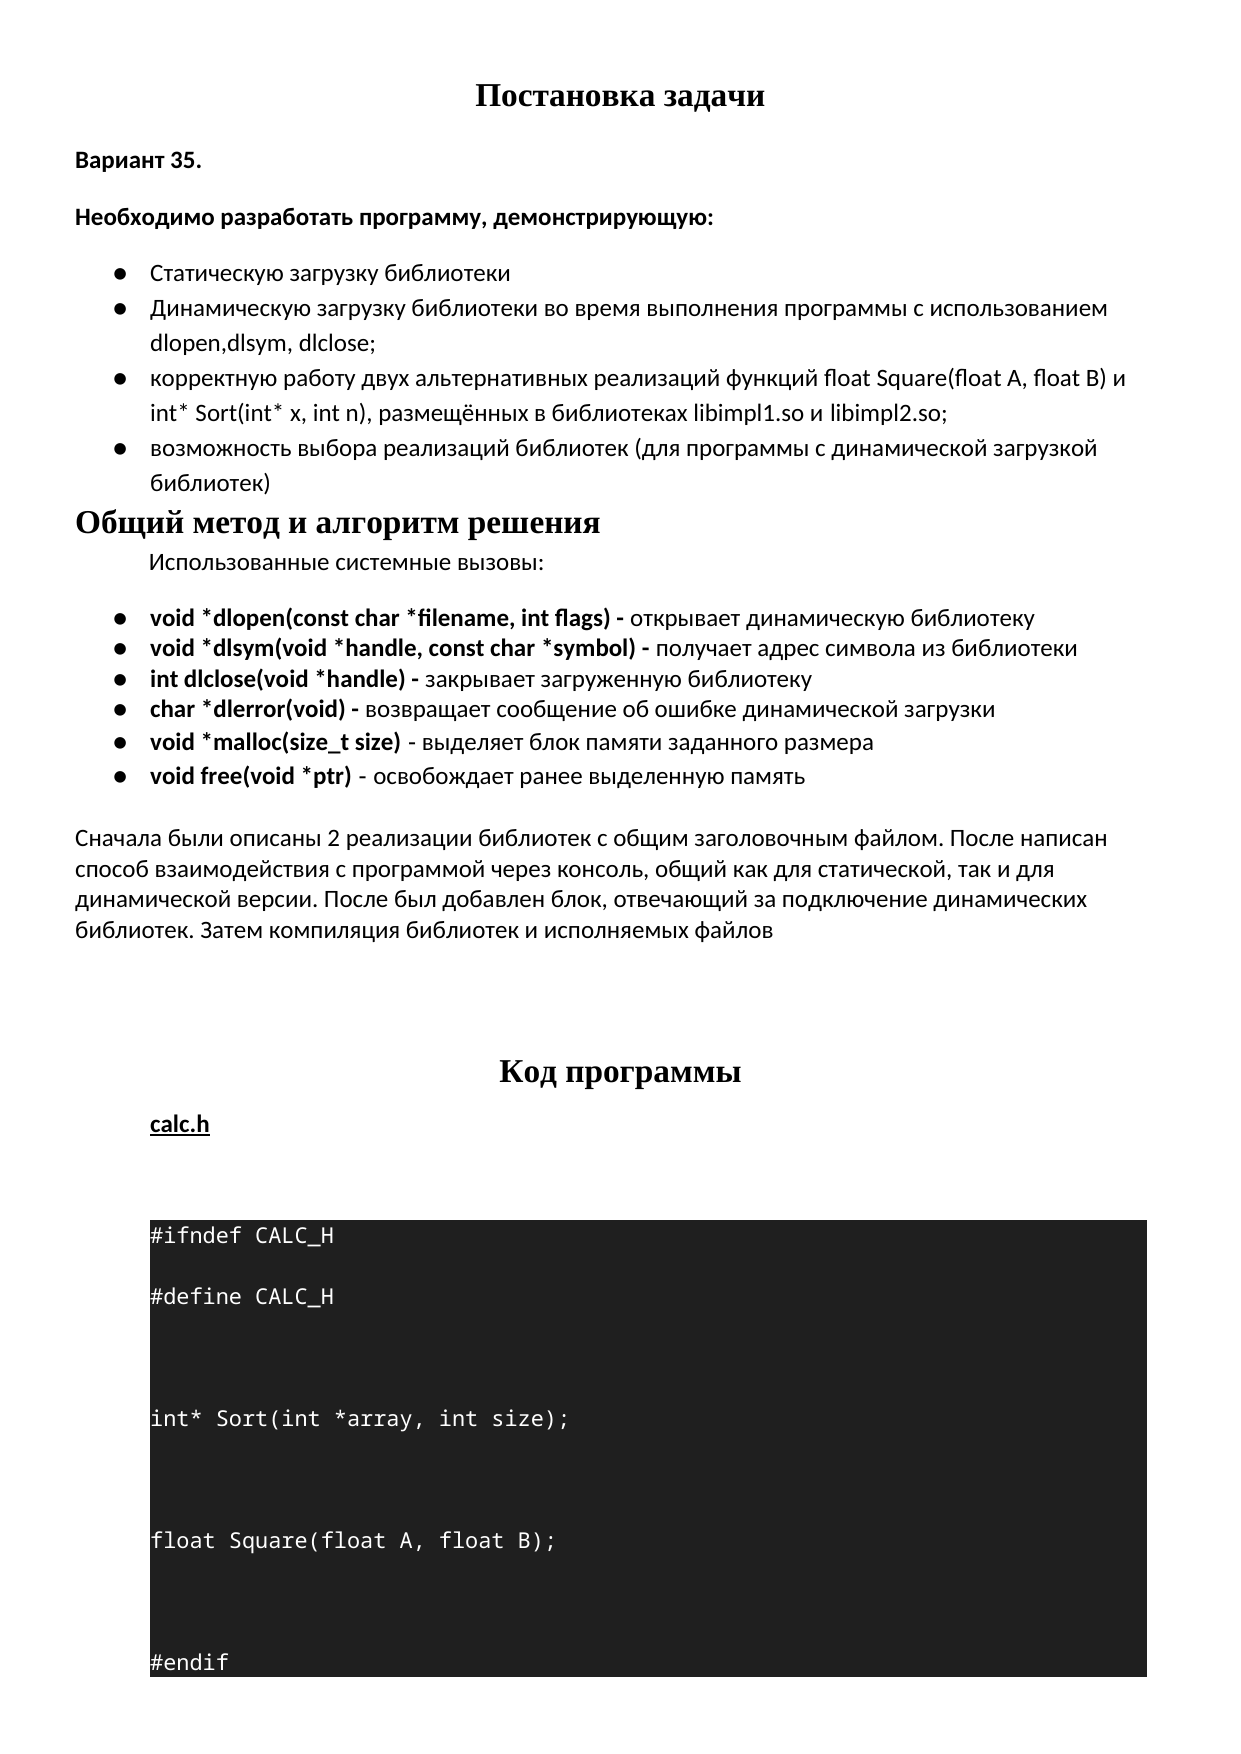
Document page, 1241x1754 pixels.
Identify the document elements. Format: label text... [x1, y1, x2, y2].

list Статическую загрузку библиотеки [112, 257, 1147, 287]
list int dlclose(void *handle) - закрывает загруженную библиотеку [112, 663, 1147, 693]
text int* Sort(int *array, int size); [150, 1403, 1147, 1433]
list void *malloc(size_t size) - выделяет блок памяти заданного размера [112, 724, 1147, 758]
list возможность выбора реализаций библиотек (для программы с динамической загрузкой библиотек) [112, 432, 1147, 497]
text Сначала были описаны 2 реализации библиотек с общим заголовочным файлом. После написан способ взаимодействия с программой через консоль, общий как для статической, так и для динамической версии. После был добавлен блок, отвечающий за подключение динамических библиотек. Затем компиляция библиотек и исполняемых файлов [75, 822, 1147, 944]
text #endif [150, 1647, 1147, 1677]
list char *dlerror(void) - возвращает сообщение об ошибке динамической загрузки [112, 693, 1147, 724]
text #ifndef CALC_H [150, 1220, 1147, 1250]
text Постановка задачи [93, 75, 1147, 113]
list void *dlopen(const char *filename, int flags) - открывает динамическую библиотеку [112, 602, 1147, 632]
list корректную работу двух альтернативных реализаций функций float Square(float A, float B) и int* Sort(int* x, int n), размещённых в библиотеках libimpl1.so и libimpl2.so; [112, 362, 1147, 427]
text Код программы [93, 1052, 1147, 1090]
text #define CALC_H [150, 1281, 1147, 1311]
text float Square(float A, float B); [150, 1525, 1147, 1555]
list void *dlsym(void *handle, const char *symbol) - получает адрес символа из библиотеки [112, 632, 1147, 663]
text Вариант 35. [75, 144, 1165, 174]
text Использованные системные вызовы: [75, 546, 1147, 576]
text Необходимо разработать программу, демонстрирующую: [75, 201, 1165, 232]
list void free(void *ptr) - освобождает ранее выделенную память [112, 758, 1147, 792]
list Динамическую загрузку библиотеки во время выполнения программы с использованием dlopen,dlsym, dlclose; [112, 292, 1147, 357]
text calc.h [150, 1108, 1147, 1139]
text Общий метод и алгоритм решения [75, 502, 1147, 540]
